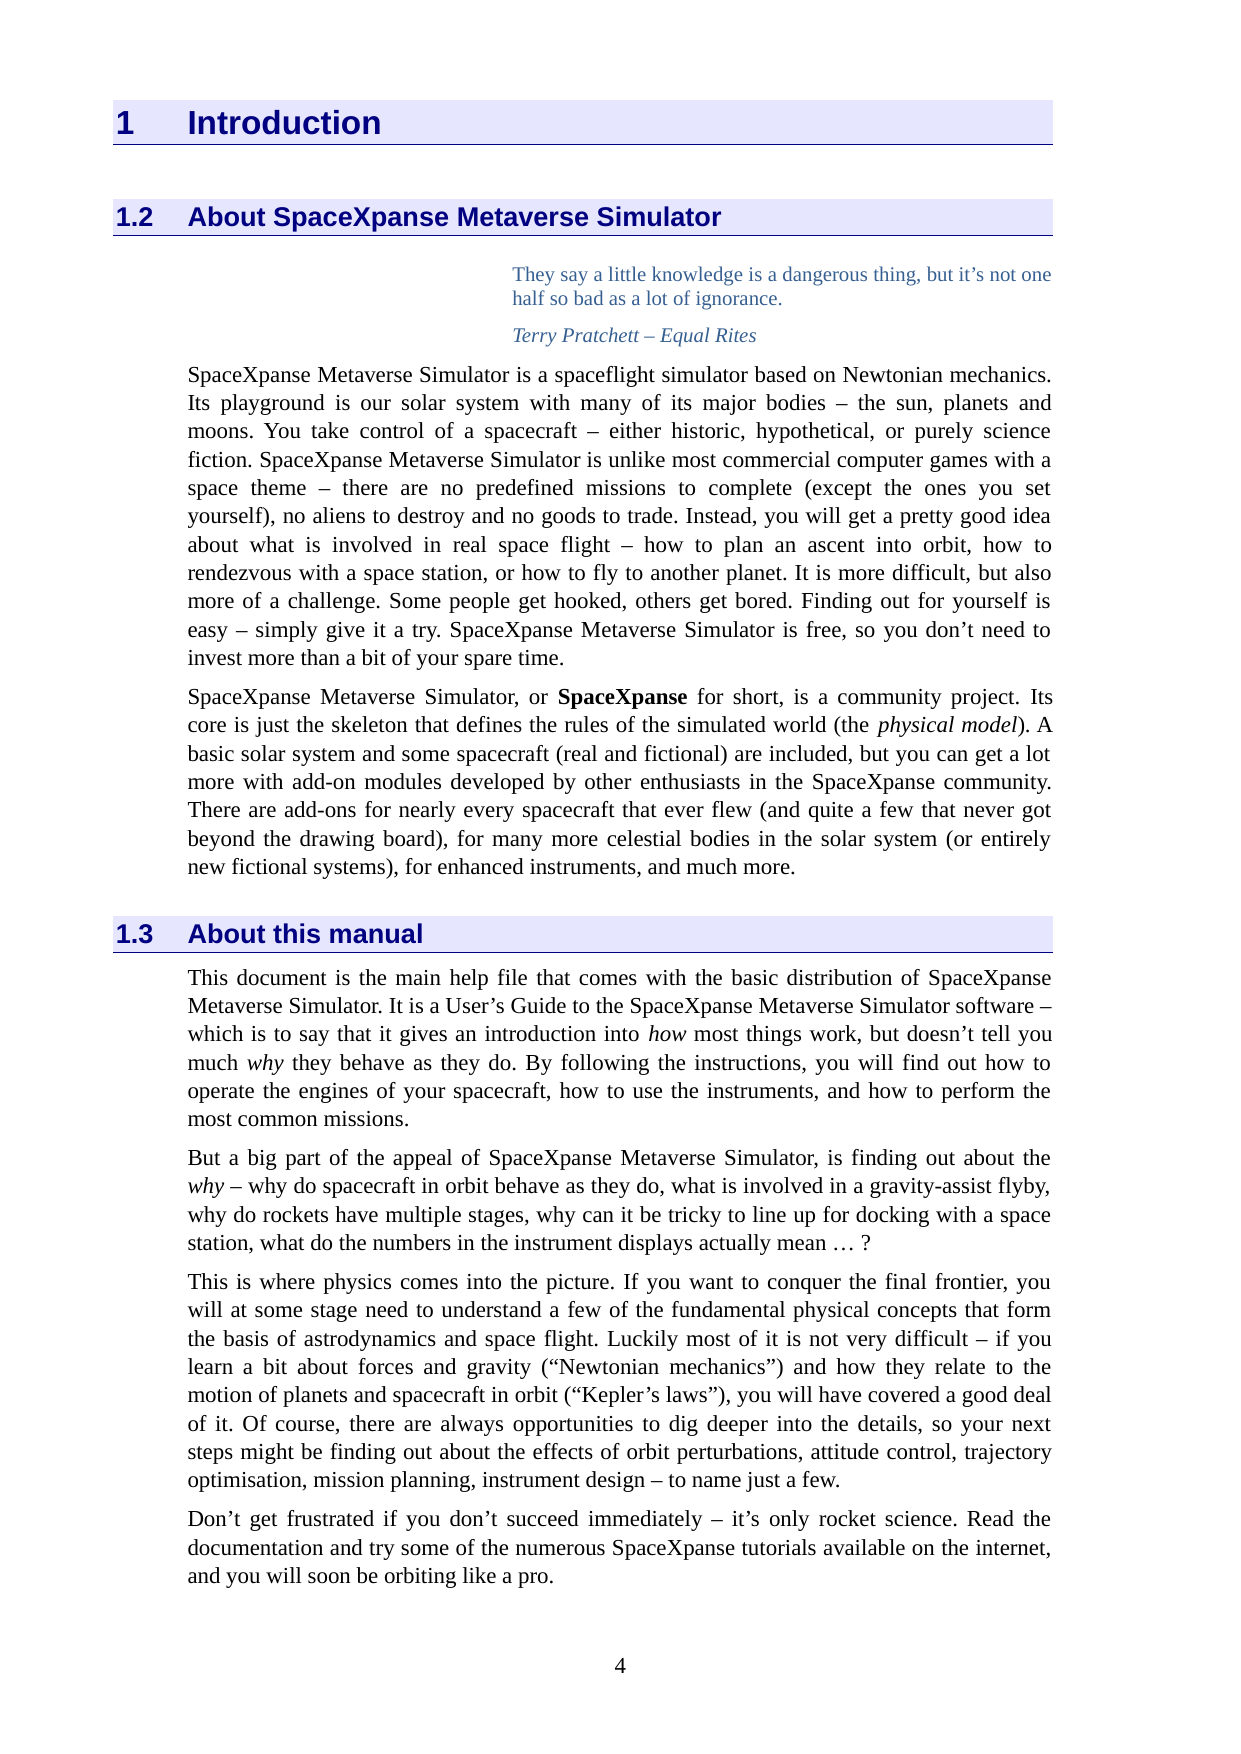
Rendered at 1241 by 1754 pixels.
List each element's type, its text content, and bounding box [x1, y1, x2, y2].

subtitle About this manual [113, 916, 1053, 952]
subtitle Introduction [113, 100, 1053, 144]
text But a big part of the appeal of SpaceXpanse Metaverse Simulator, is finding out about the why – why do spacecraft in orbit behave as they do, what is involved in a gravity-assist flyby, why do rockets have multiple stages, why can it be tricky to line up for docking with a space station, what do the numbers in the instrument displays actually mean … ? [187, 1143, 1053, 1256]
subtitle About SpaceXpanse Metaverse Simulator [113, 199, 1053, 235]
text SpaceXpanse Metaverse Simulator, or SpaceXpanse for short, is a community project. Its core is just the skeleton that defines the rules of the simulated world (the physical model). A basic solar system and some spacecraft (real and fictional) are included, but you can get a lot more with add-on modules developed by other enthusiasts in the SpaceXpanse community. There are add-ons for nearly every spacecraft that ever flew (and quite a few that never got beyond the drawing board), for many more celestial bodies in the solar system (or entirely new fictional systems), for enhanced instruments, and much more. [187, 682, 1053, 880]
text This document is the main help file that comes with the basic distribution of SpaceXpanse Metaverse Simulator. It is a User’s Guide to the SpaceXpanse Metaverse Simulator software – which is to say that it gives an introduction into how most things work, but doesn’t tell you much why they behave as they do. By following the instructions, you will find out how to operate the engines of your spacecraft, how to use the instruments, and how to perform the most common missions. [187, 962, 1053, 1132]
text SpaceXpanse Metaverse Simulator is a spaceflight simulator based on Newtonian mechanics. Its playground is our solar system with many of its major bodies – the sun, planets and moons. You take control of a spacecraft – either historic, hypothetical, or purely science fiction. SpaceXpanse Metaverse Simulator is unlike most commercial computer games with a space theme – there are no predefined missions to complete (except the ones you set yourself), no aliens to destroy and no goods to trade. Instead, you will get a pretty good idea about what is involved in real space flight – how to plan an ascent into orbit, how to rendezvous with a space station, or how to fly to another planet. It is more difficult, but also more of a challenge. Some people get hooked, others get bored. Finding out for yourself is easy – simply give it a try. SpaceXpanse Metaverse Simulator is free, so you don’t need to invest more than a bit of your spare time. [187, 360, 1053, 671]
text They say a little knowledge is a dangerous thing, but it’s not one half so bad as a lot of ignorance. [512, 262, 1053, 310]
text Terry Pratchett – Equal Rites [512, 323, 1053, 347]
text Don’t get frustrated if you don’t succeed immediately – it’s only rocket science. Read the documentation and try some of the numerous SpaceXpanse tutorials available on the internet, and you will soon be orbiting like a pro. [187, 1504, 1053, 1589]
text This is where physics comes into the picture. If you want to conquer the final frontier, you will at some stage need to understand a few of the fundamental physical concepts that form the basis of astrodynamics and space flight. Luckily most of it is not very difficult – if you learn a bit about forces and gravity (“Newtonian mechanics”) and how they relate to the motion of planets and spacecraft in orbit (“Kepler’s laws”), you will have covered a good deal of it. Of course, there are always opportunities to dig deeper into the details, so your next steps might be finding out about the effects of orbit perturbations, attitude control, trajectory optimisation, mission planning, instrument design – to name just a few. [187, 1267, 1053, 1493]
